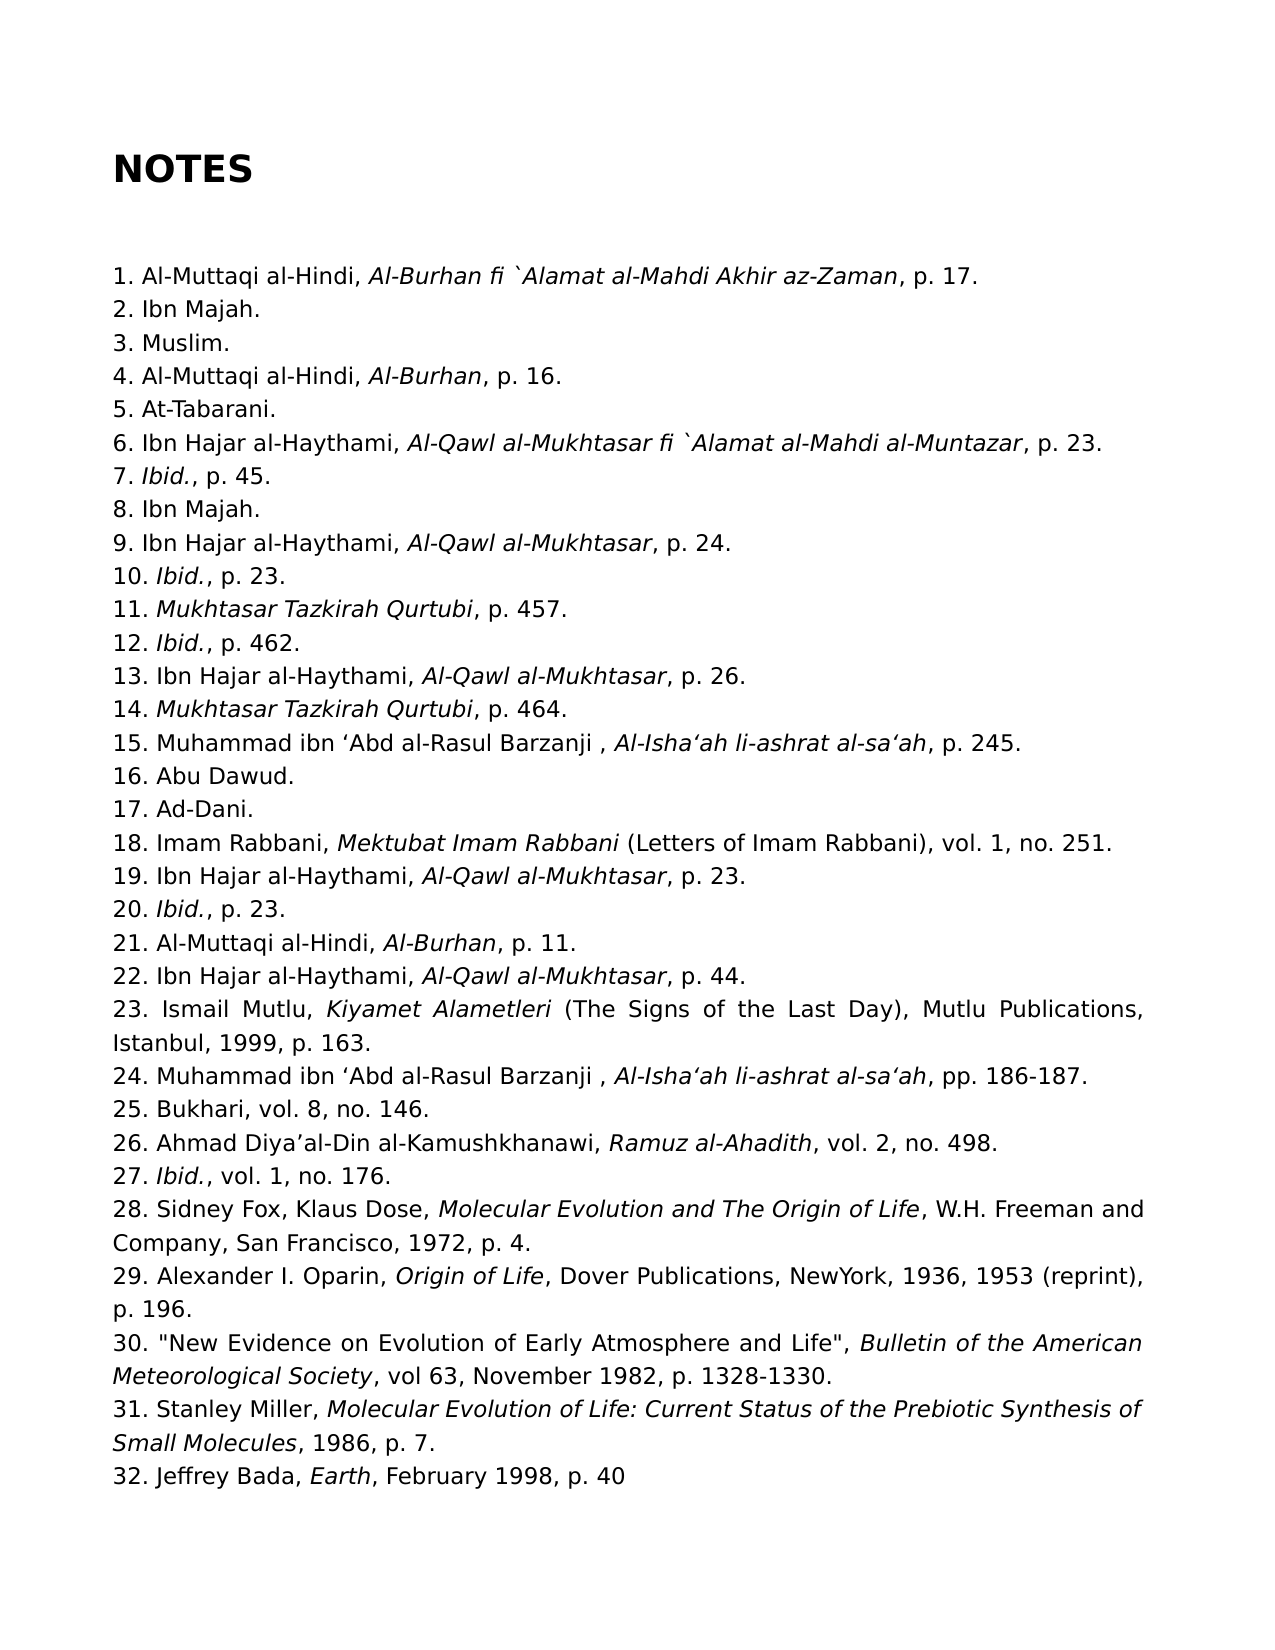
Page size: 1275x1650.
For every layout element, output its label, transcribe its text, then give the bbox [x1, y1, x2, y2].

text 18. Imam Rabbani, Mektubat Imam Rabbani (Letters of Imam Rabbani), vol. 1, no. 251. [112, 824, 1145, 858]
text 30. "New Evidence on Evolution of Early Atmosphere and Life", Bulletin of the American Meteorological Society, vol 63, November 1982, p. 1328-1330. [112, 1324, 1145, 1391]
text 12. Ibid., p. 462. [112, 624, 1145, 658]
text 27. Ibid., vol. 1, no. 176. [112, 1158, 1145, 1191]
text 7. Ibid., p. 45. [112, 458, 1145, 491]
text 32. Jeffrey Bada, Earth, February 1998, p. 40 [112, 1458, 1145, 1491]
text 19. Ibn Hajar al-Haythami, Al-Qawl al-Mukhtasar, p. 23. [112, 858, 1145, 891]
text 29. Alexander I. Oparin, Origin of Life, Dover Publications, NewYork, 1936, 1953 (reprint), p. 196. [112, 1258, 1145, 1324]
text NOTES [112, 148, 1145, 191]
text 26. Ahmad Diya’al-Din al-Kamushkhanawi, Ramuz al-Ahadith, vol. 2, no. 498. [112, 1124, 1145, 1158]
text 5. At-Tabarani. [112, 391, 1145, 424]
text 16. Abu Dawud. [112, 758, 1145, 791]
text 10. Ibid., p. 23. [112, 558, 1145, 591]
text 1. Al-Muttaqi al-Hindi, Al-Burhan fi `Alamat al-Mahdi Akhir az-Zaman, p. 17. [112, 258, 1145, 291]
text 23. Ismail Mutlu, Kiyamet Alametleri (The Signs of the Last Day), Mutlu Publications, Istanbul, 1999, p. 163. [112, 991, 1145, 1058]
text 25. Bukhari, vol. 8, no. 146. [112, 1091, 1145, 1124]
text 17. Ad-Dani. [112, 791, 1145, 824]
text 6. Ibn Hajar al-Haythami, Al-Qawl al-Mukhtasar fi `Alamat al-Mahdi al-Muntazar, p. 23. [112, 424, 1145, 458]
text 15. Muhammad ibn ‘Abd al-Rasul Barzanji , Al-Isha‘ah li-ashrat al-sa‘ah, p. 245. [112, 724, 1145, 758]
text 2. Ibn Majah. [112, 291, 1145, 324]
text 4. Al-Muttaqi al-Hindi, Al-Burhan, p. 16. [112, 358, 1145, 391]
text 14. Mukhtasar Tazkirah Qurtubi, p. 464. [112, 691, 1145, 724]
text 8. Ibn Majah. [112, 491, 1145, 524]
text 11. Mukhtasar Tazkirah Qurtubi, p. 457. [112, 591, 1145, 624]
text 13. Ibn Hajar al-Haythami, Al-Qawl al-Mukhtasar, p. 26. [112, 658, 1145, 691]
text 3. Muslim. [112, 324, 1145, 358]
text 22. Ibn Hajar al-Haythami, Al-Qawl al-Mukhtasar, p. 44. [112, 958, 1145, 991]
text 9. Ibn Hajar al-Haythami, Al-Qawl al-Mukhtasar, p. 24. [112, 524, 1145, 558]
text 24. Muhammad ibn ‘Abd al-Rasul Barzanji , Al-Isha‘ah li-ashrat al-sa‘ah, pp. 186-187. [112, 1058, 1145, 1091]
text 31. Stanley Miller, Molecular Evolution of Life: Current Status of the Prebiotic Synthesis of Small Molecules, 1986, p. 7. [112, 1391, 1145, 1458]
text 28. Sidney Fox, Klaus Dose, Molecular Evolution and The Origin of Life, W.H. Freeman and Company, San Francisco, 1972, p. 4. [112, 1191, 1145, 1258]
text 21. Al-Muttaqi al-Hindi, Al-Burhan, p. 11. [112, 924, 1145, 958]
text 20. Ibid., p. 23. [112, 891, 1145, 924]
